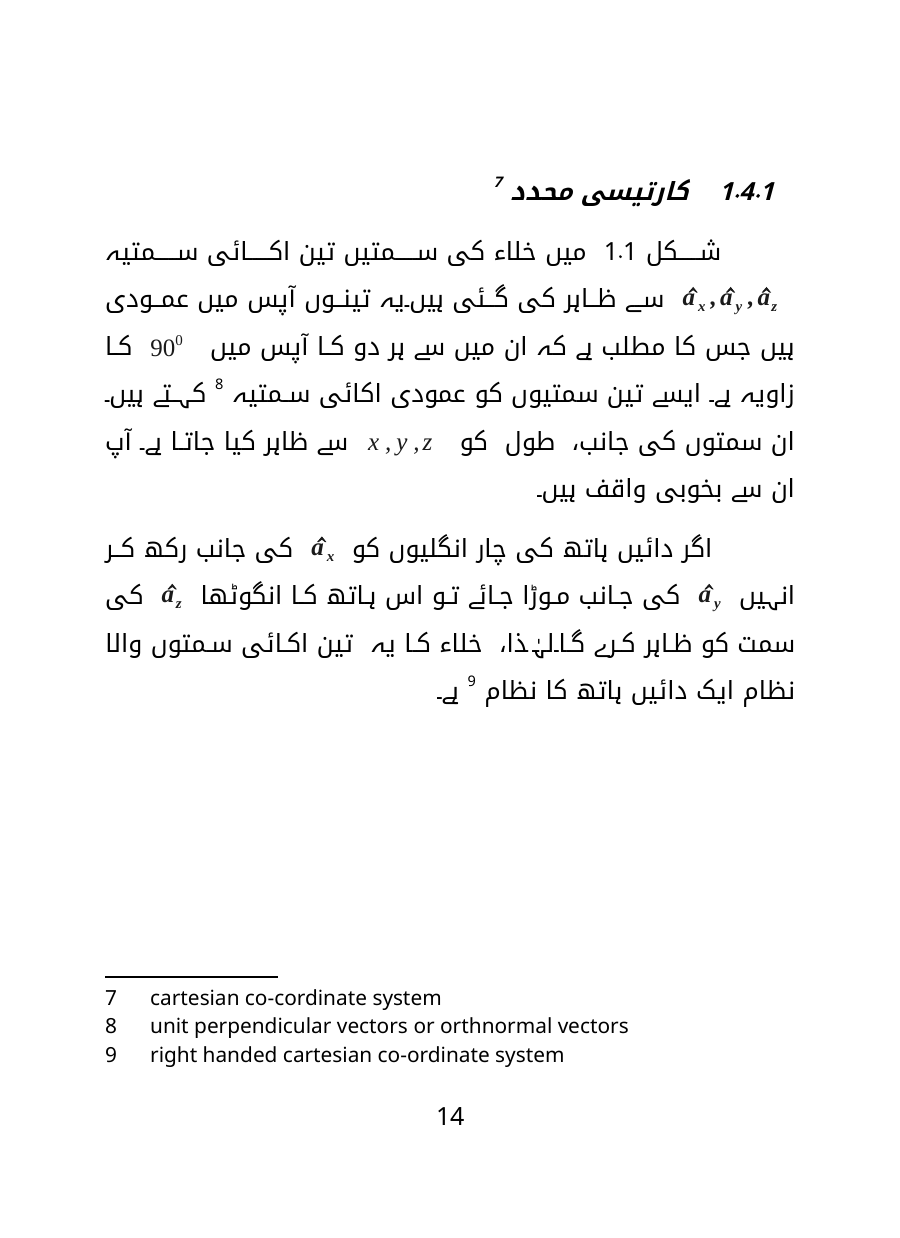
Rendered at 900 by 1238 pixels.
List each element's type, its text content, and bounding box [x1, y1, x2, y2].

text unit perpendicular vectors or orthnormal vectors [105, 1012, 795, 1040]
subtitle کارتیسی محدد [105, 168, 718, 216]
text right handed cartesian co-ordinate system [105, 1040, 795, 1068]
text اگر دائیں ہاتھ کی چار انگلیوں کوکی جانب رکھ کر انہیںکی جانب موڑا جائے تو اس ہاتھ کا انگوٹھاکی سمت کو ظاہر کرے گا۔لہٰذا، خلاء کا یہ تین اکائی سمتوں والا نظام ایک دائیں ہاتھ کا نظام ہے۔ [105, 525, 795, 715]
list cartesian co-cordinate system [105, 983, 795, 1012]
text شکل 1.1 میں خلاء کی سمتیں تین اکائی سمتیہ سے ظاہر کی گئی ہیں۔یہ تینوں آپس میں عمودی ہیں جس کا مطلب ہے کہ ان میں سے ہر دو کا آپس میں کا زاویہ ہے۔ ایسے تین سمتیوں کو عمودی اکائی سمتیہ کہتے ہیں۔ ان سمتوں کی جانب، طول کو سے ظاہر کیا جاتا ہے۔ آپ ان سے بخوبی واقف ہیں۔ [105, 228, 795, 513]
